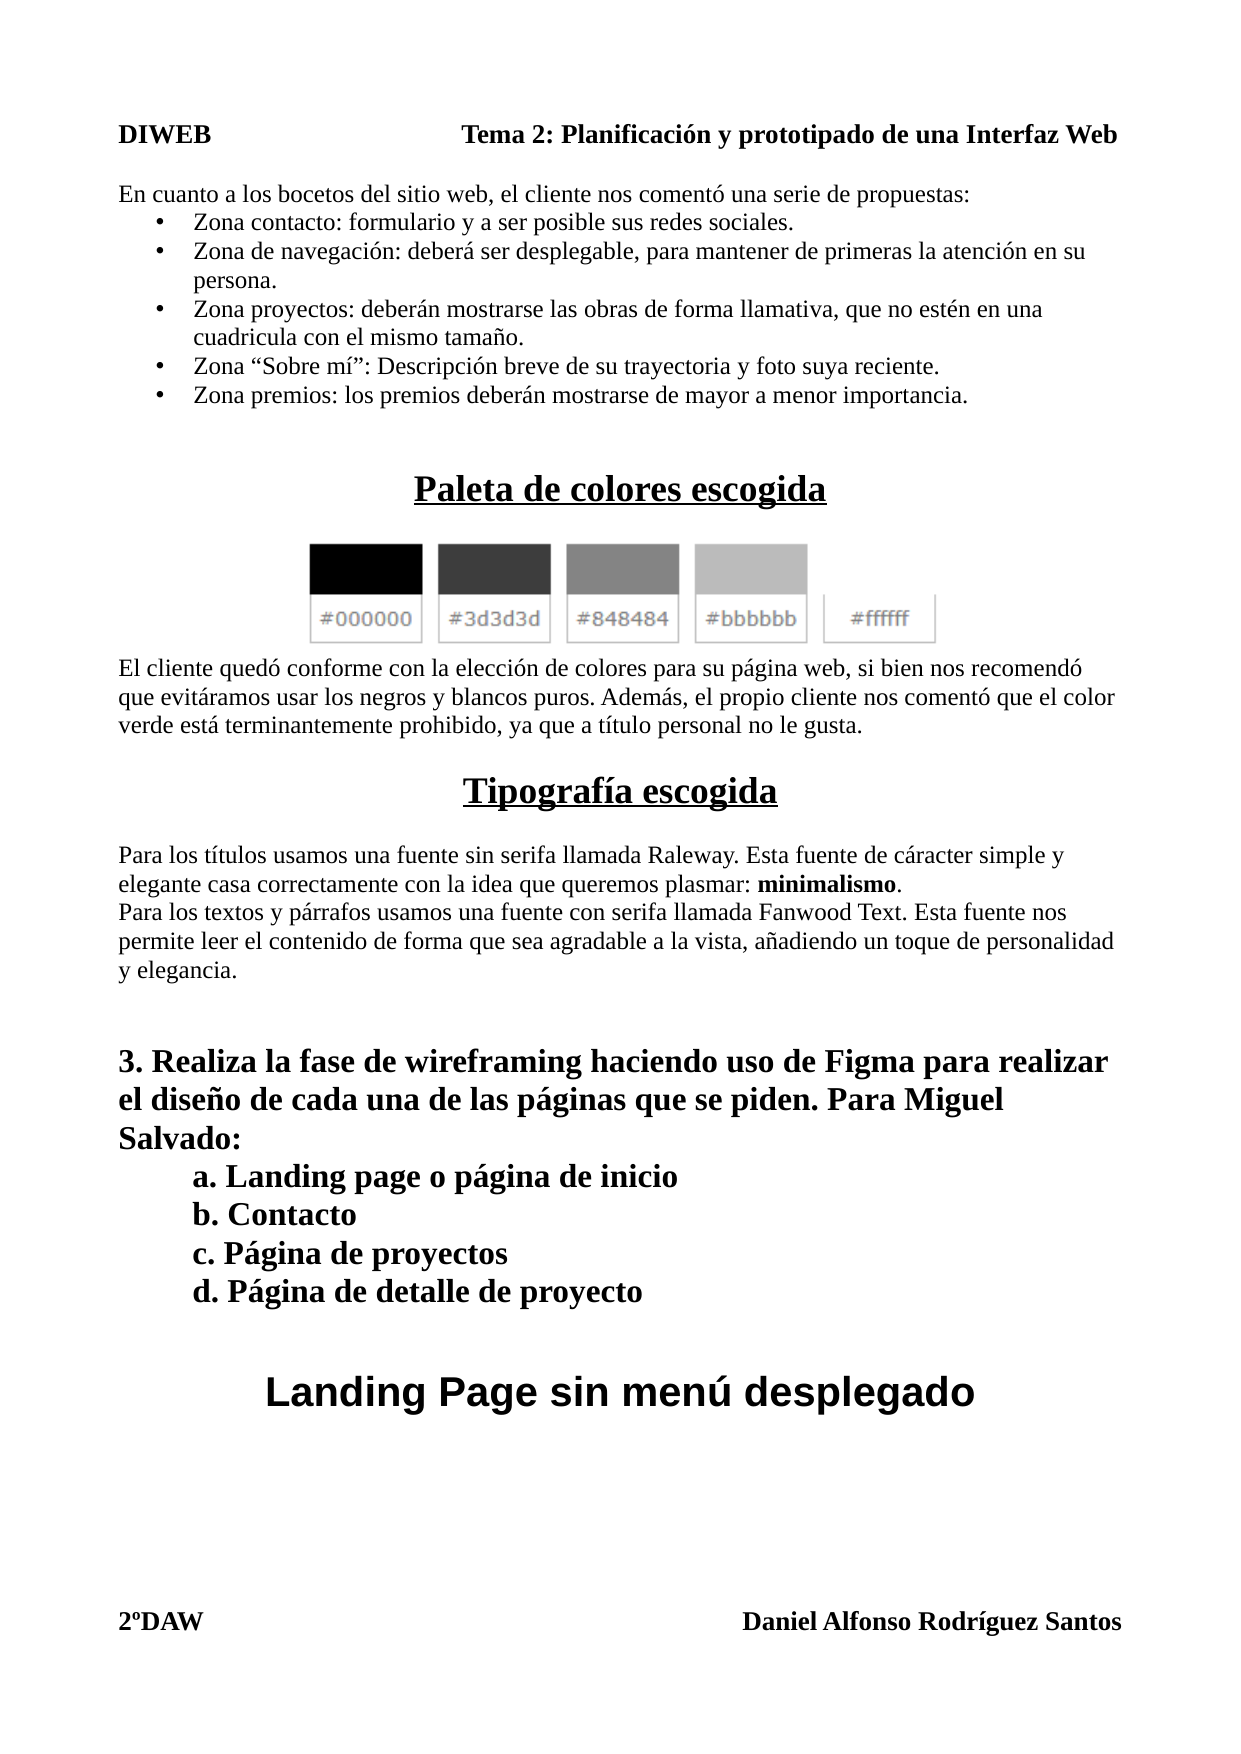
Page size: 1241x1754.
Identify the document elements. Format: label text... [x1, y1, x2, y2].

text b. Contacto [118, 1194, 1122, 1233]
text Landing Page sin menú desplegado [118, 1367, 1122, 1415]
text a. Landing page o página de inicio [118, 1156, 1122, 1194]
text Tipografía escogida [118, 768, 1122, 811]
text 3. Realiza la fase de wireframing haciendo uso de Figma para realizar el diseño de cada una de las páginas que se piden. Para Miguel Salvado: [118, 1041, 1122, 1156]
text c. Página de proyectos [118, 1233, 1122, 1271]
picture [296, 538, 944, 653]
list Zona premios: los premios deberán mostrarse de mayor a menor importancia. [156, 380, 1122, 409]
list Zona “Sobre mí”: Descripción breve de su trayectoria y foto suya reciente. [156, 351, 1122, 380]
list Zona de navegación: deberá ser desplegable, para mantener de primeras la atención en su persona. [156, 236, 1122, 294]
list Zona proyectos: deberán mostrarse las obras de forma llamativa, que no estén en una cuadricula con el mismo tamaño. [156, 294, 1122, 351]
list Zona contacto: formulario y a ser posible sus redes sociales. [156, 207, 1122, 236]
text En cuanto a los bocetos del sitio web, el cliente nos comentó una serie de propuestas: [118, 179, 1122, 207]
text d. Página de detalle de proyecto [118, 1271, 1122, 1309]
text Para los títulos usamos una fuente sin serifa llamada Raleway. Esta fuente de cáracter simple y elegante casa correctamente con la idea que queremos plasmar: minimalismo. [118, 840, 1122, 897]
text El cliente quedó conforme con la elección de colores para su página web, si bien nos recomendó que evitáramos usar los negros y blancos puros. Además, el propio cliente nos comentó que el color verde está terminantemente prohibido, ya que a título personal no le gusta. [118, 653, 1122, 739]
text Paleta de colores escogida [118, 466, 1122, 509]
text Para los textos y párrafos usamos una fuente con serifa llamada Fanwood Text. Esta fuente nos permite leer el contenido de forma que sea agradable a la vista, añadiendo un toque de personalidad y elegancia. [118, 897, 1122, 984]
